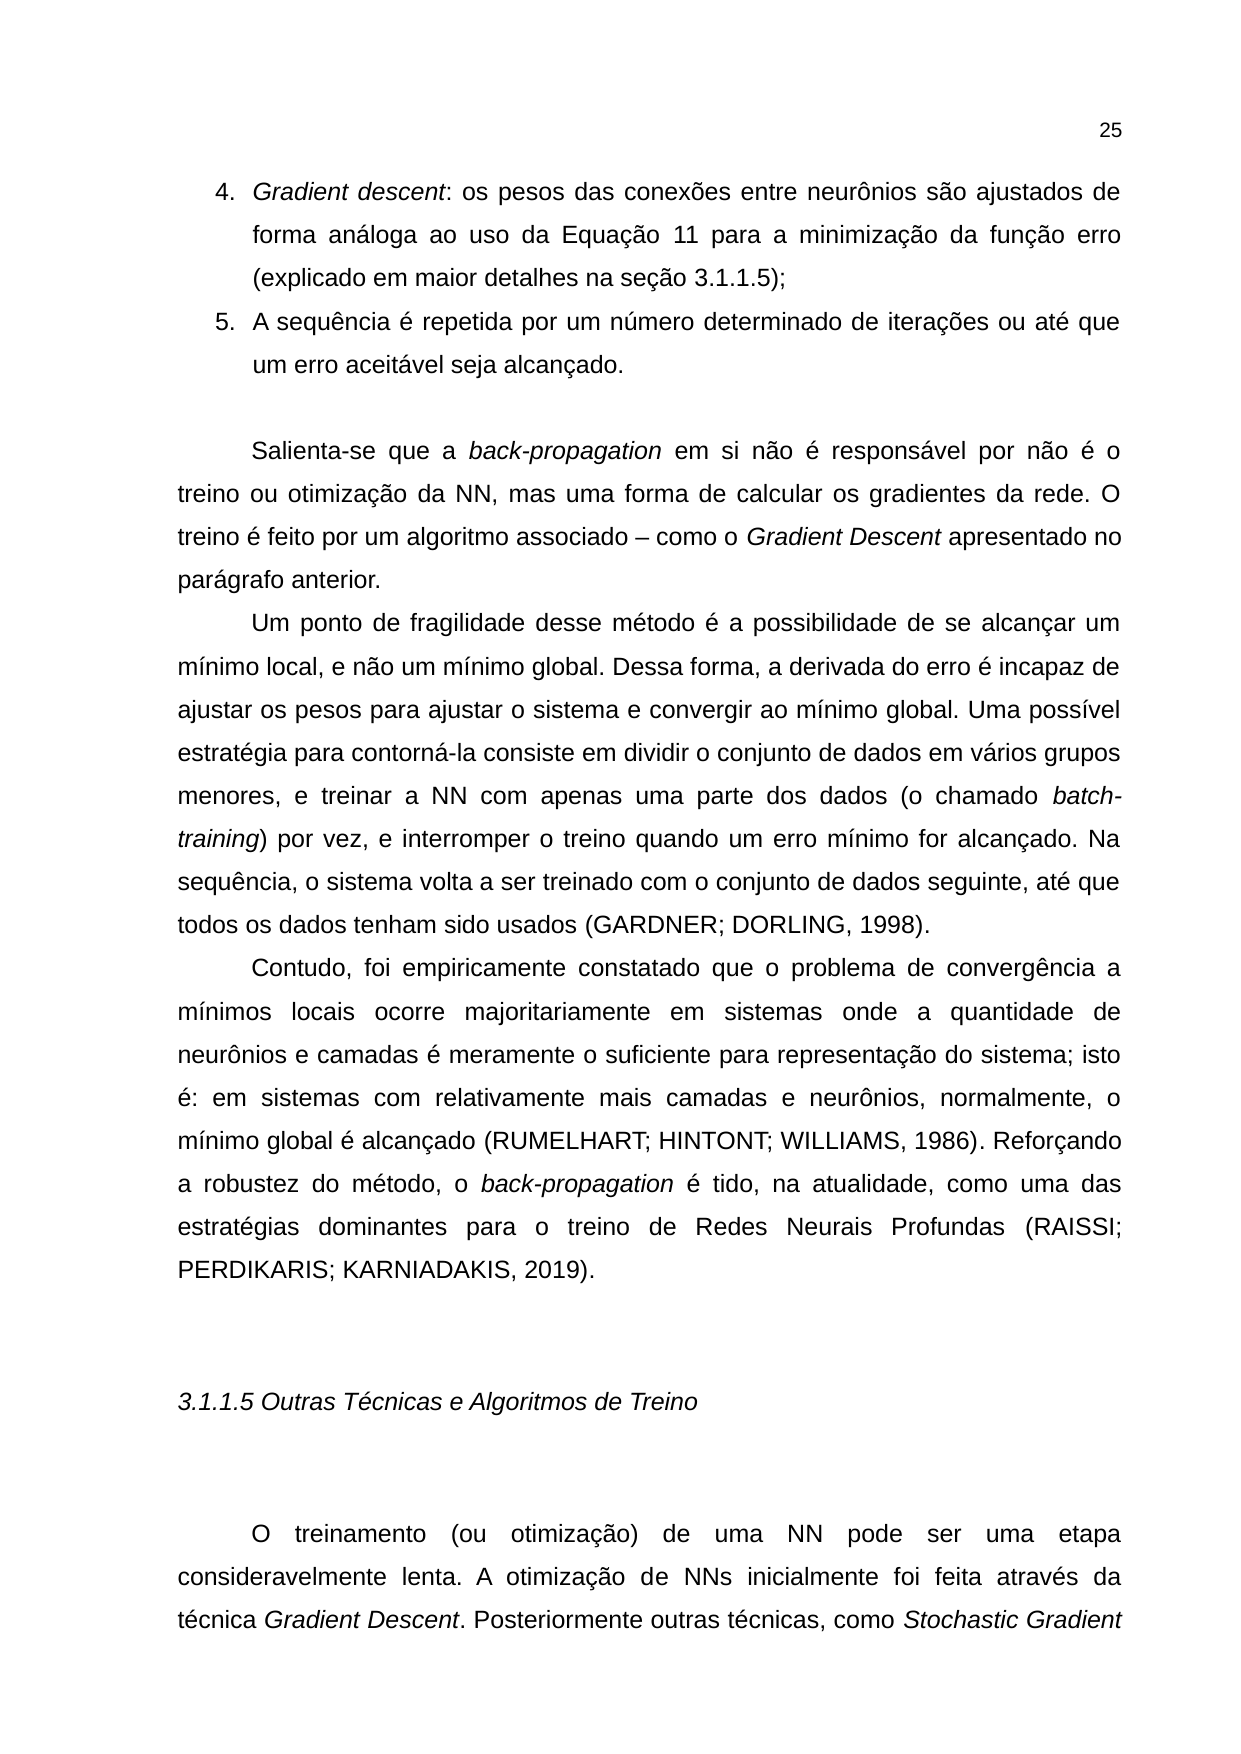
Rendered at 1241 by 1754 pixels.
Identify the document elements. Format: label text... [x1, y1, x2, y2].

list A sequência é repetida por um número determinado de iterações ou até que um erro aceitável seja alcançado. [215, 306, 1122, 378]
text Um ponto de fragilidade desse método é a possibilidade de se alcançar um mínimo local, e não um mínimo global. Dessa forma, a derivada do erro é incapaz de ajustar os pesos para ajustar o sistema e convergir ao mínimo global. Uma possível estratégia para contorná-la consiste em dividir o conjunto de dados em vários grupos menores, e treinar a NN com apenas uma parte dos dados (o chamado batch-training) por vez, e interromper o treino quando um erro mínimo for alcançado. Na sequência, o sistema volta a ser treinado com o conjunto de dados seguinte, até que todos os dados tenham sido usados (GARDNER; DORLING, 1998). [177, 608, 1122, 939]
text Salienta-se que a back-propagation em si não é responsável por não é o treino ou otimização da NN, mas uma forma de calcular os gradientes da rede. O treino é feito por um algoritmo associado – como o Gradient Descent apresentado no parágrafo anterior. [177, 436, 1122, 594]
list Gradient descent: os pesos das conexões entre neurônios são ajustados de forma análoga ao uso da Equação 11 para a minimização da função erro (explicado em maior detalhes na seção 3.1.1.5); [215, 177, 1122, 292]
text Contudo, foi empiricamente constatado que o problema de convergência a mínimos locais ocorre majoritariamente em sistemas onde a quantidade de neurônios e camadas é meramente o suficiente para representação do sistema; isto é: em sistemas com relativamente mais camadas e neurônios, normalmente, o mínimo global é alcançado (RUMELHART; HINTONT; WILLIAMS, 1986). Reforçando a robustez do método, o back-propagation é tido, na atualidade, como uma das estratégias dominantes para o treino de Redes Neurais Profundas (RAISSI; PERDIKARIS; KARNIADAKIS, 2019). [177, 953, 1122, 1284]
subtitle Outras Técnicas e Algoritmos de Treino [177, 1387, 1122, 1416]
text O treinamento (ou otimização) de uma NN pode ser uma etapa consideravelmente lenta. A otimização de NNs inicialmente foi feita através da técnica Gradient Descent. Posteriormente outras técnicas, como Stochastic Gradient [177, 1518, 1122, 1633]
